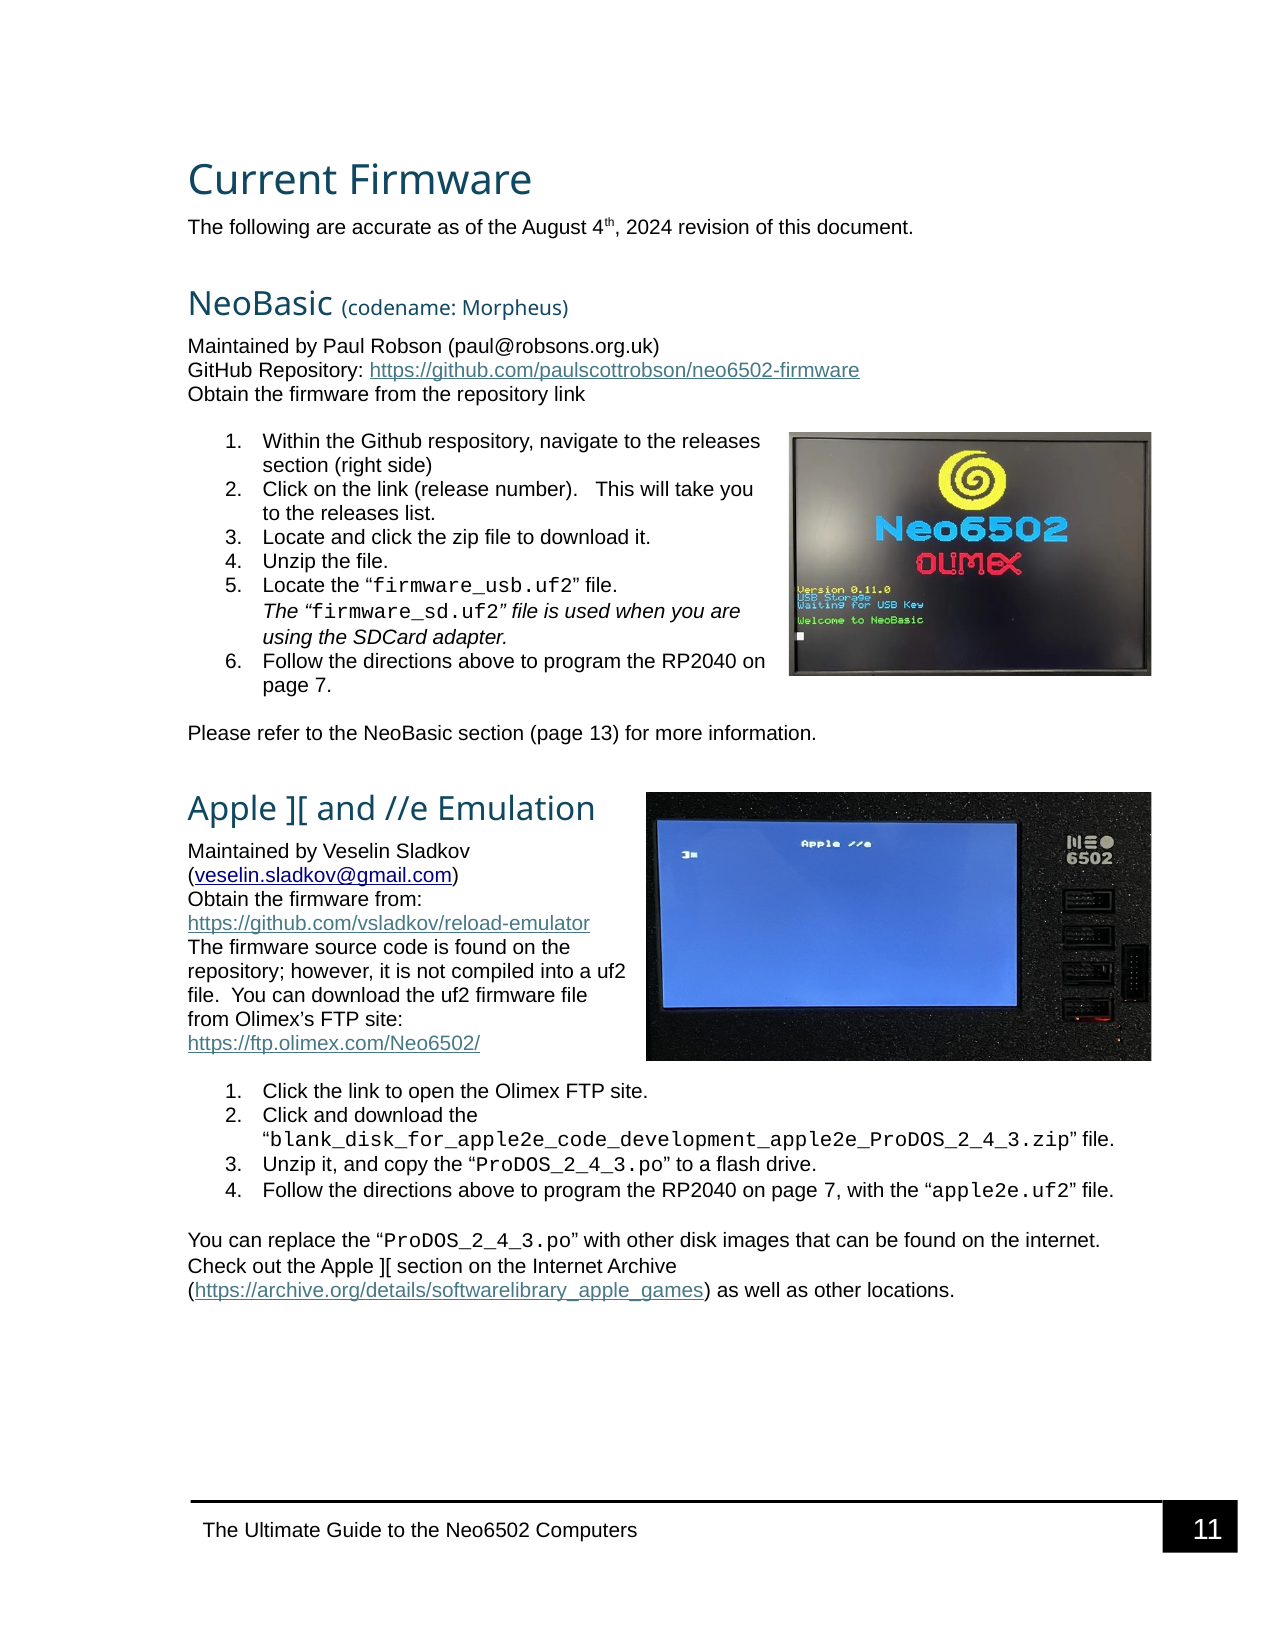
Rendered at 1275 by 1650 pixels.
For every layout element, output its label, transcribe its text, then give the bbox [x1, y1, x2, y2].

text Please refer to the NeoBasic section (page 11) for more information. [187, 721, 1162, 744]
list Unzip it, and copy the “ProDOS_2_4_3.po” to a flash drive. [225, 1152, 1162, 1178]
list Within the Github respository, navigate to the releases section (right side) [225, 429, 1162, 477]
subtitle Apple ][ and //e Emulation [187, 785, 1162, 831]
picture [788, 432, 1152, 676]
list Follow the directions above to program the RP2040 on page 6. [225, 649, 1162, 697]
text The following are accurate as of the August 4th, 2024 revision of this document. [187, 215, 1162, 239]
list Locate and click the zip file to download it. [225, 525, 788, 549]
list Click the link to open the Olimex FTP site. [225, 1078, 1162, 1102]
text You can replace the “ProDOS_2_4_3.po” with other disk images that can be found on the internet. Check out the Apple ][ section on the Internet Archive (https://archive.org/details/softwarelibrary_apple_games) as well as other locations. [187, 1228, 1162, 1302]
text Maintained by Paul Robson (paul@robsons.org.uk) [187, 333, 1162, 357]
text Obtain the firmware from the repository link [187, 381, 1162, 405]
subtitle Current Firmware [187, 150, 1162, 207]
subtitle NeoBasic (codename: Morpheus) [187, 280, 1162, 325]
list Click and download the “blank_disk_for_apple2e_code_development_apple2e_ProDOS_2_4_3.zip” file. [225, 1102, 1162, 1152]
picture [646, 792, 1152, 1061]
list Unzip the file. [225, 549, 788, 573]
list Locate the “firmware_usb.uf2” file. The “firmware_sd.uf2” file is used when you are using the SDCard adapter. [225, 573, 788, 649]
list Click on the link (release number). This will take you to the releases list. [225, 477, 788, 525]
text The firmware source code is found on the repository; however, it is not compiled into a uf2 file. You can download the uf2 firmware file from Olimex’s FTP site: https://ftp.olimex.com/Neo6502/ [187, 935, 646, 1054]
text Maintained by Veselin Sladkov (veselin.sladkov@gmail.com) [187, 839, 646, 887]
text Obtain the firmware from: https://github.com/vsladkov/reload-emulator [187, 887, 646, 935]
text GitHub Repository: https://github.com/paulscottrobson/neo6502-firmware [187, 357, 1162, 381]
list Follow the directions above to program the RP2040 on page 6, with the “apple2e.uf2” file. [225, 1178, 1162, 1204]
